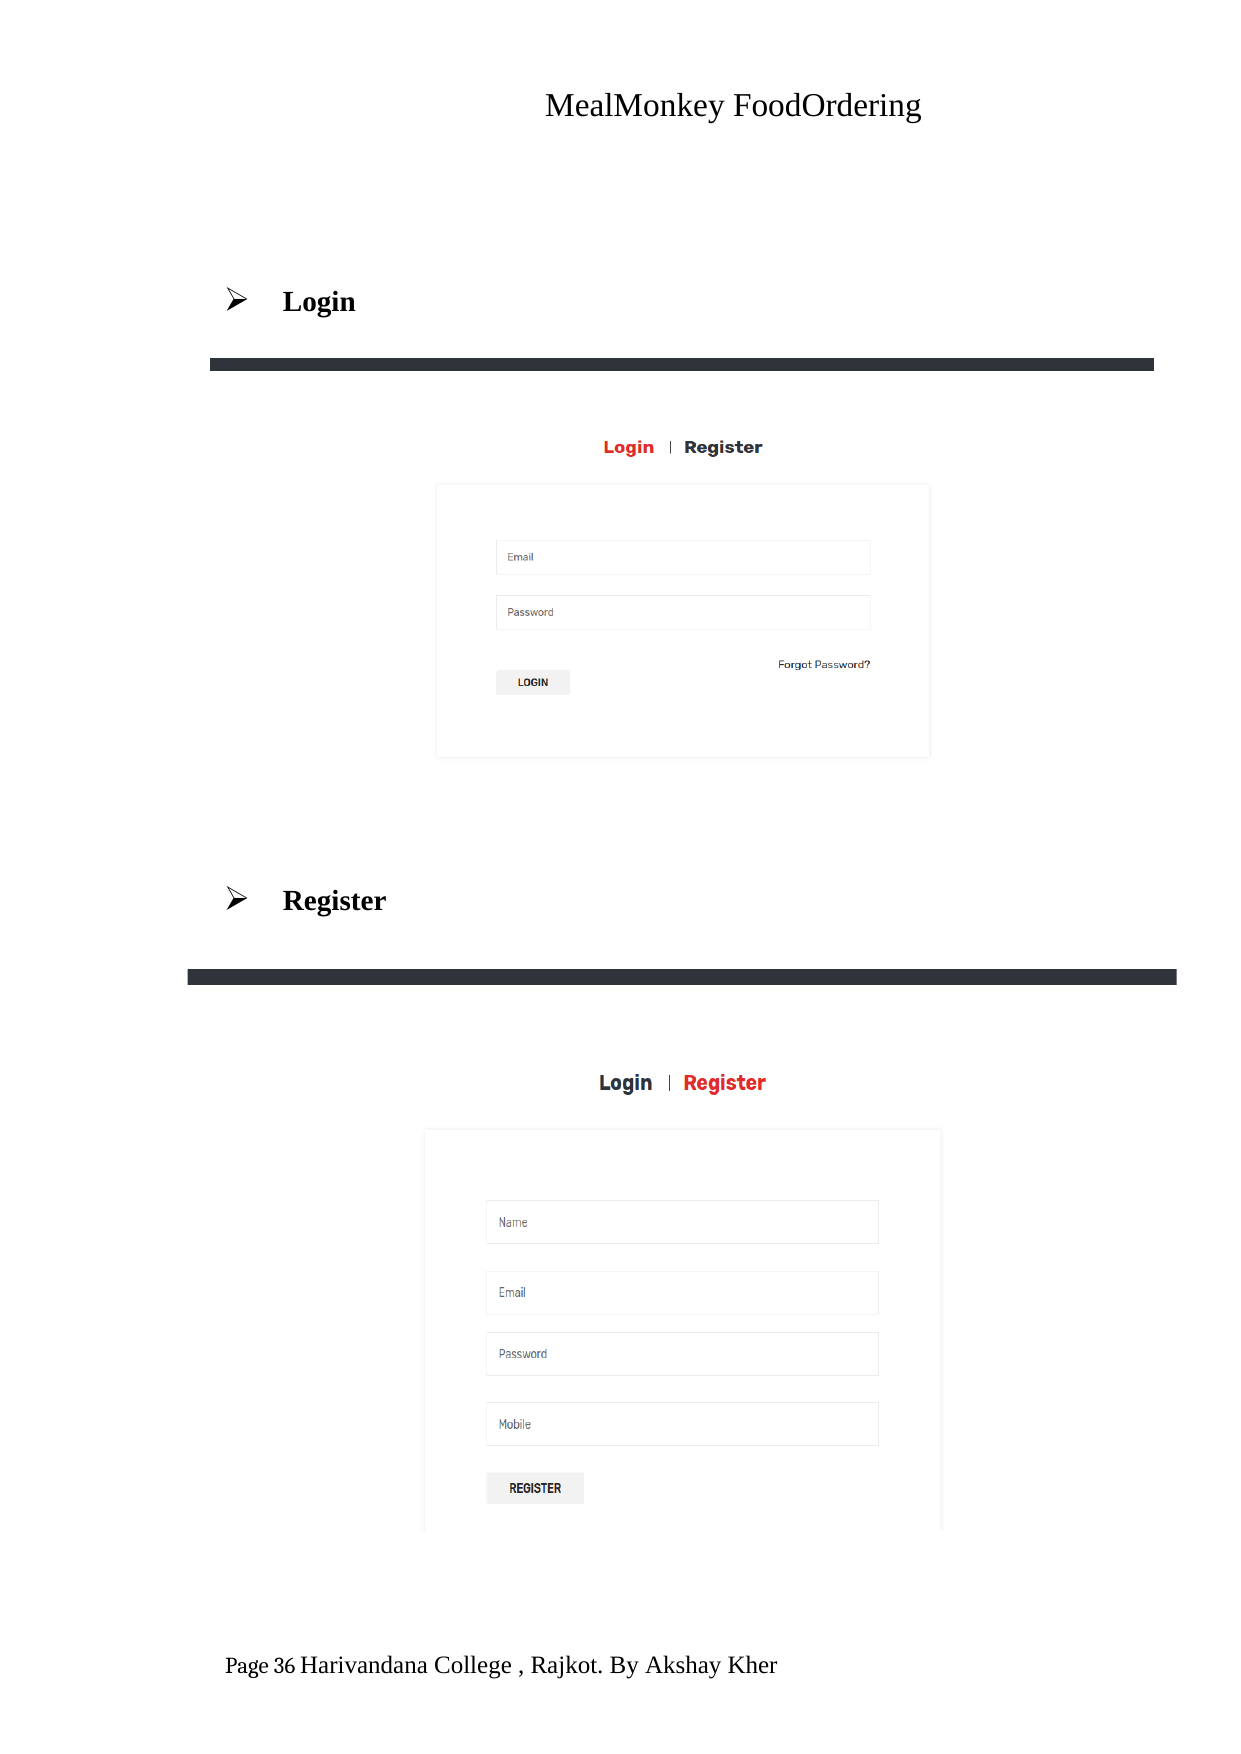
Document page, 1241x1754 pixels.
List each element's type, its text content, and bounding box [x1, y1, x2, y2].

picture [210, 358, 1154, 799]
list Login [223, 284, 1211, 319]
picture [187, 969, 1177, 1530]
list Register [223, 883, 1211, 917]
